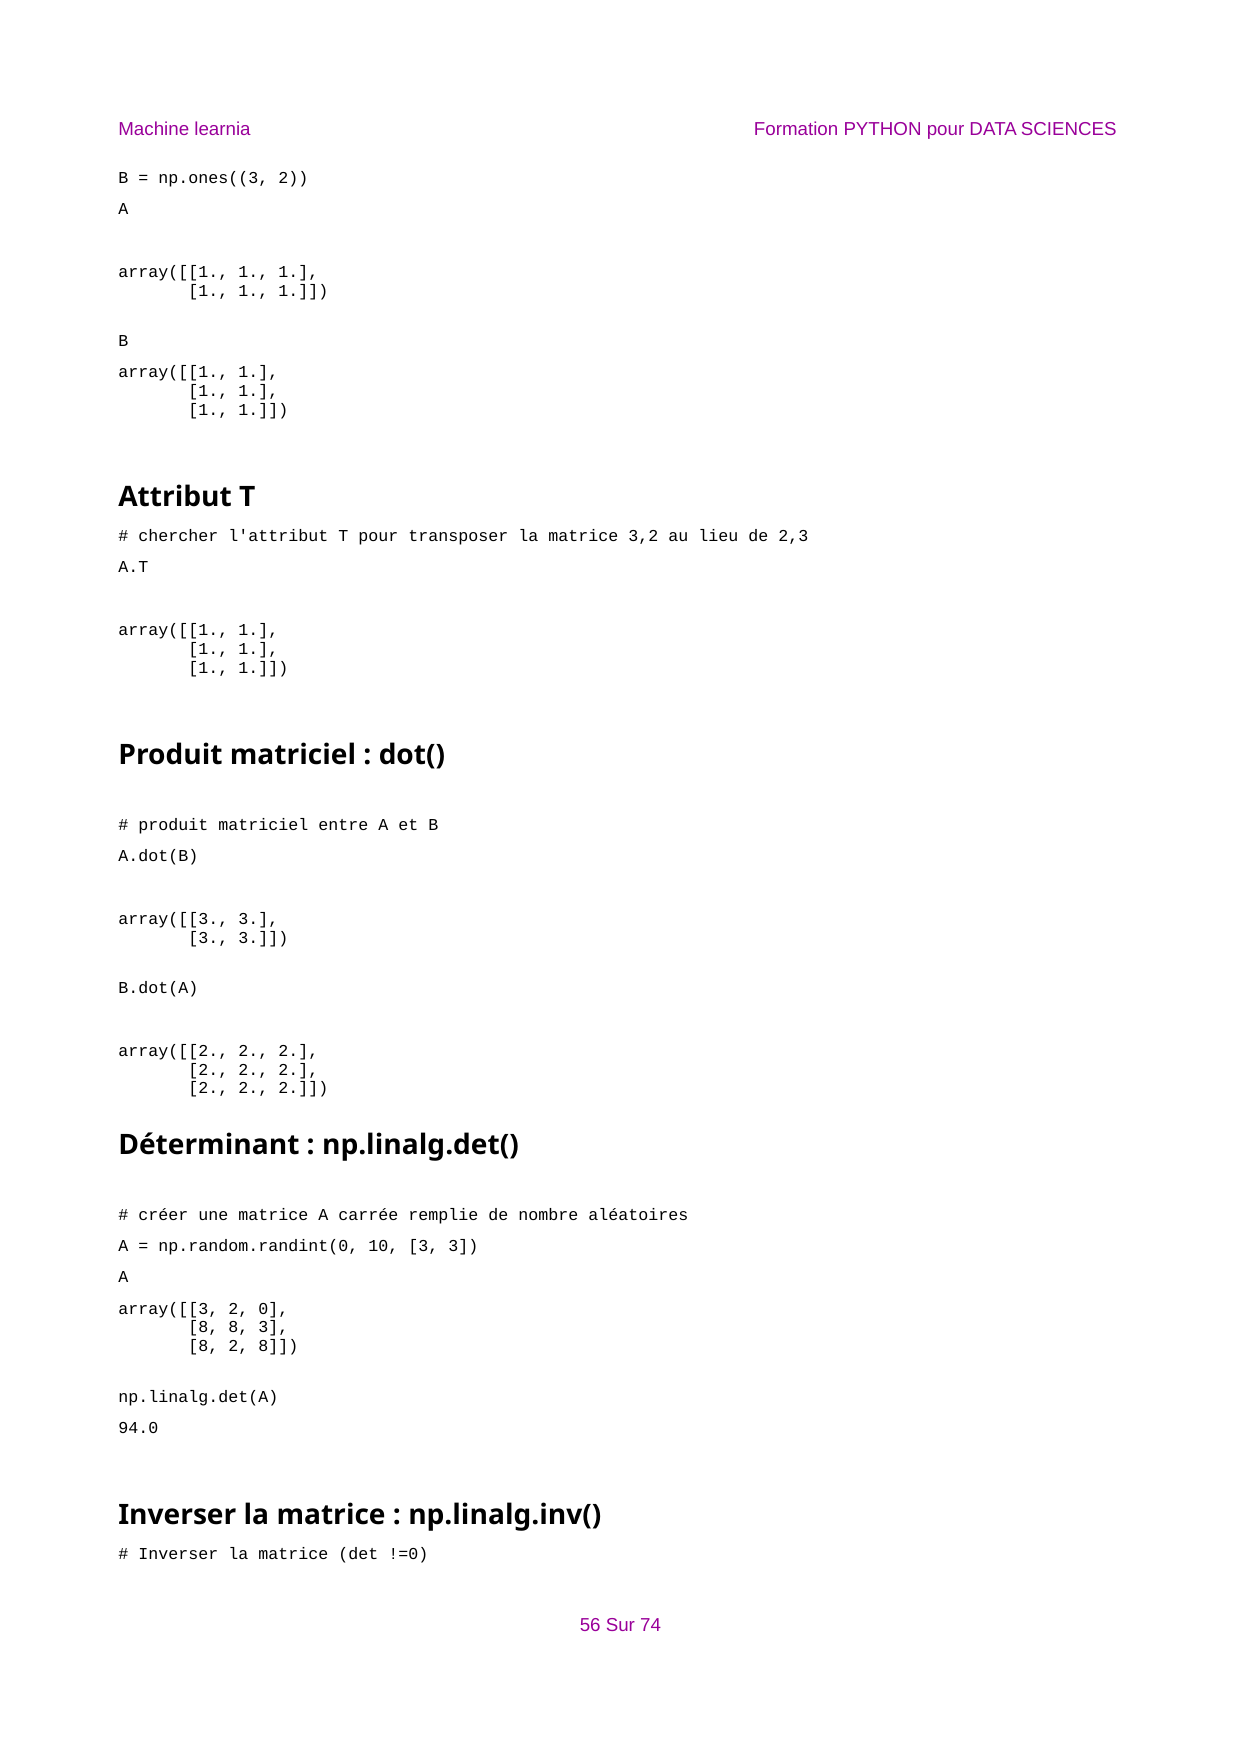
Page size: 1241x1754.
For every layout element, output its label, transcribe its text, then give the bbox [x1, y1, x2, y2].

text # chercher l'attribut T pour transposer la matrice 3,2 au lieu de 2,3 [118, 527, 1122, 546]
text # créer une matrice A carrée remplie de nombre aléatoires [118, 1206, 1122, 1225]
text A [118, 201, 1122, 219]
subtitle Attribut T [118, 477, 1122, 515]
text 94.0 [118, 1419, 1122, 1438]
text [1., 1.]]) [118, 659, 1122, 678]
text A [118, 1269, 1122, 1288]
text array([[1., 1., 1.], [118, 263, 1122, 282]
subtitle Produit matriciel : dot() [118, 734, 1122, 773]
text array([[3., 3.], [118, 911, 1122, 929]
text [2., 2., 2.]]) [118, 1080, 1122, 1099]
text [3., 3.]]) [118, 929, 1122, 948]
text array([[1., 1.], [118, 364, 1122, 382]
text A.dot(B) [118, 848, 1122, 867]
text array([[1., 1.], [118, 621, 1122, 640]
text # produit matriciel entre A et B [118, 817, 1122, 835]
text array([[3, 2, 0], [118, 1300, 1122, 1319]
text # Inverser la matrice (det !=0) [118, 1546, 1122, 1564]
text B = np.ones((3, 2)) [118, 169, 1122, 188]
text [2., 2., 2.], [118, 1061, 1122, 1080]
text [1., 1.], [118, 640, 1122, 659]
text A.T [118, 559, 1122, 578]
subtitle Déterminant : np.linalg.det() [118, 1124, 1122, 1162]
text [1., 1.], [118, 382, 1122, 401]
text B [118, 332, 1122, 351]
text [8, 8, 3], [118, 1319, 1122, 1338]
subtitle Inverser la matrice : np.linalg.inv() [118, 1495, 1122, 1533]
text [8, 2, 8]]) [118, 1338, 1122, 1357]
text [1., 1.]]) [118, 401, 1122, 420]
text A = np.random.randint(0, 10, [3, 3]) [118, 1237, 1122, 1256]
text B.dot(A) [118, 980, 1122, 998]
text np.linalg.det(A) [118, 1388, 1122, 1407]
text array([[2., 2., 2.], [118, 1042, 1122, 1061]
text [1., 1., 1.]]) [118, 282, 1122, 301]
